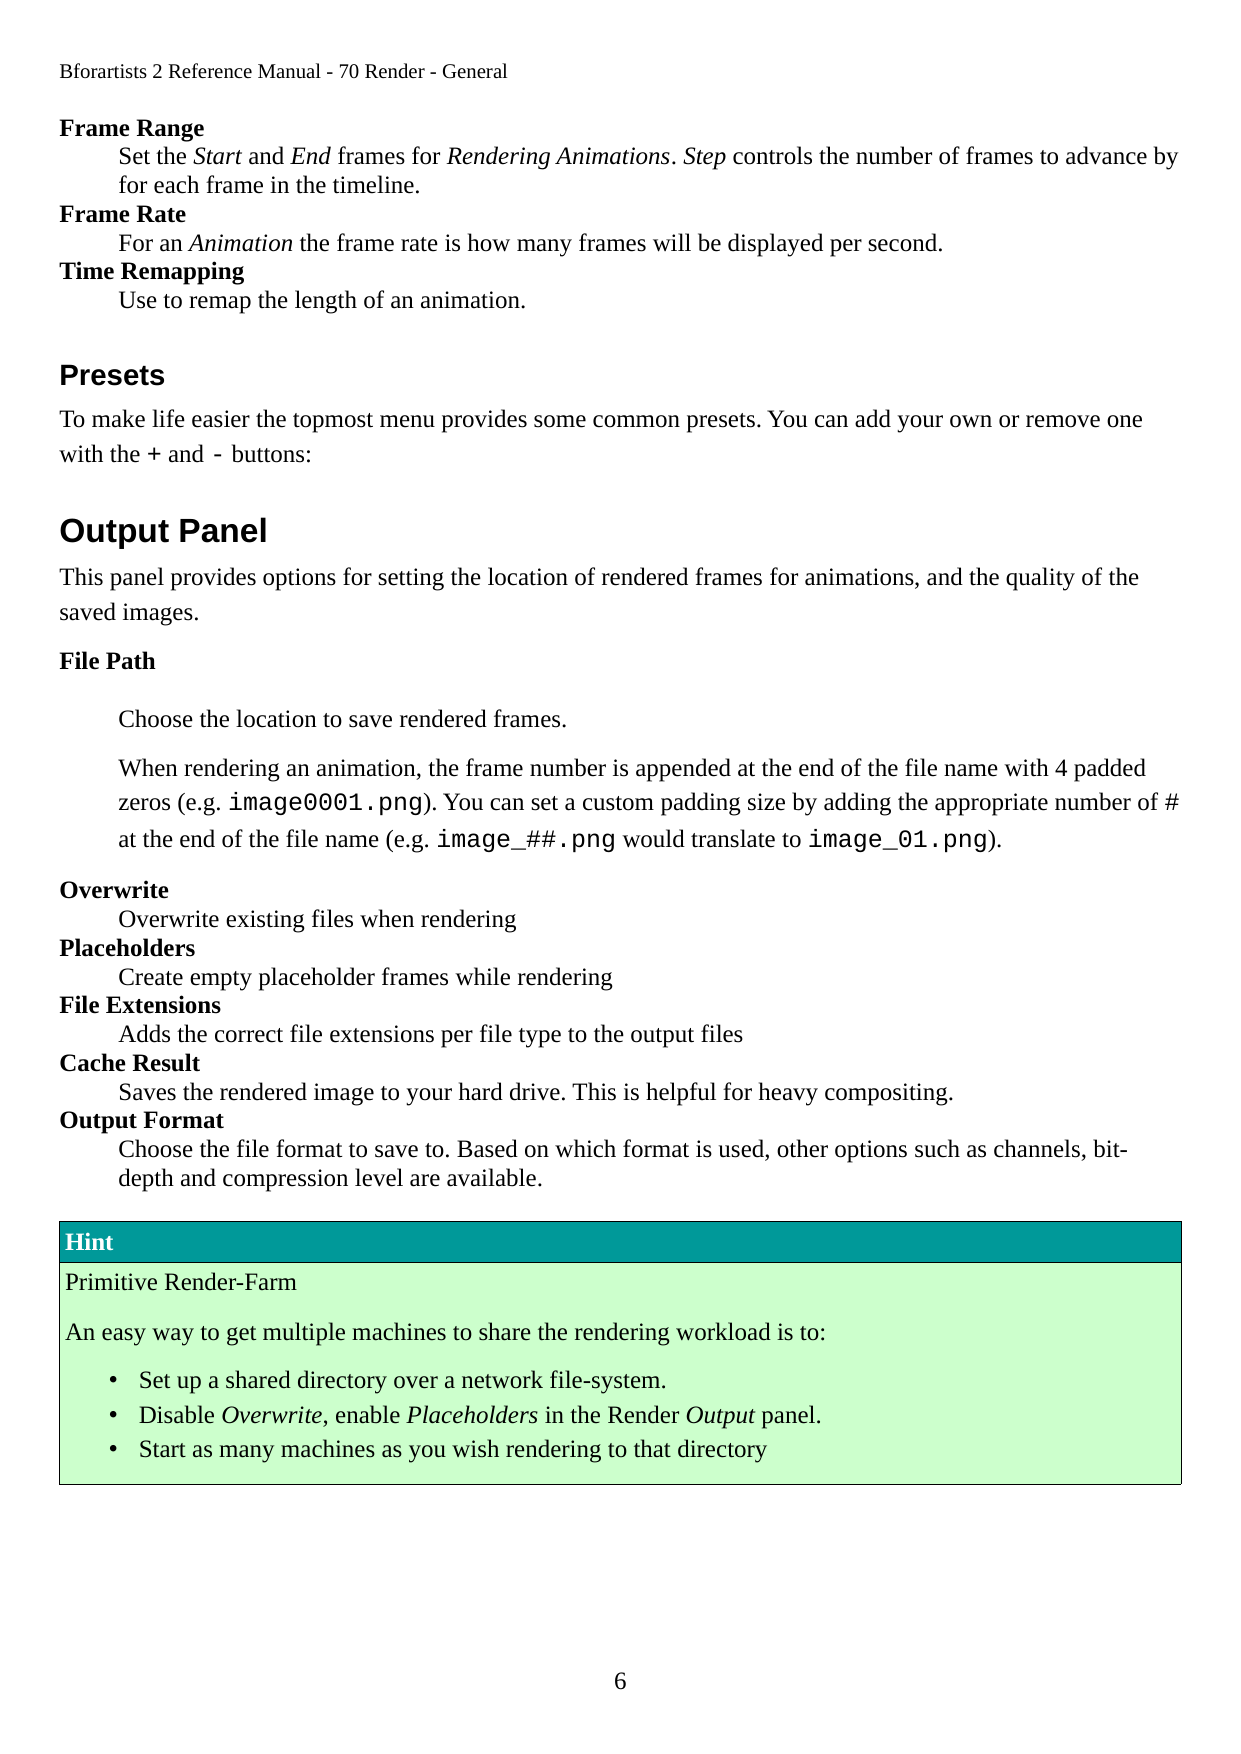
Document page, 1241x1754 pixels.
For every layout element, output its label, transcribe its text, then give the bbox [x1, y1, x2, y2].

subtitle Output Panel [59, 511, 1181, 550]
subtitle Output Format [59, 1106, 1181, 1134]
list Adds the correct file extensions per file type to the output files [118, 1019, 1181, 1048]
text When rendering an animation, the frame number is appended at the end of the file name with 4 padded zeros (e.g. image0001.png). You can set a custom padding size by adding the appropriate number of # at the end of the file name (e.g. image_##.png would translate to image_01.png). [118, 753, 1181, 855]
subtitle File Extensions [59, 991, 1181, 1019]
text This panel provides options for setting the location of rendered frames for animations, and the quality of the saved images. [59, 562, 1181, 625]
table_cell Primitive Render-Farm An easy way to get multiple machines to share the rendering workload is to: Set up a shared directory over a network file-system. Disable Overwrite, enable Placeholders in the Render Output panel. Start as many machines as you wish rendering to that directory [60, 1263, 1181, 1484]
subtitle Frame Range [59, 113, 1181, 141]
subtitle File Path [59, 646, 1181, 674]
subtitle Overwrite [59, 876, 1181, 904]
subtitle Time Remapping [59, 256, 1181, 285]
list Saves the rendered image to your hard drive. This is helpful for heavy compositing. [118, 1077, 1181, 1106]
subtitle Frame Rate [59, 199, 1181, 228]
text Choose the location to save rendered frames. [118, 704, 1181, 733]
text To make life easier the topmost menu provides some common presets. You can add your own or remove one with the + and - buttons: [59, 404, 1181, 469]
subtitle Placeholders [59, 933, 1181, 962]
subtitle Cache Result [59, 1048, 1181, 1077]
list Use to remap the length of an animation. [118, 285, 1181, 314]
list Choose the file format to save to. Based on which format is used, other options such as channels, bit-depth and compression level are available. [118, 1134, 1181, 1192]
table_header Hint [60, 1222, 1181, 1262]
list Overwrite existing files when rendering [118, 904, 1181, 933]
list Set the Start and End frames for Rendering Animations. Step controls the number of frames to advance by for each frame in the timeline. [118, 141, 1181, 199]
list Create empty placeholder frames while rendering [118, 962, 1181, 991]
list For an Animation the frame rate is how many frames will be displayed per second. [118, 228, 1181, 256]
subtitle Presets [59, 358, 1181, 392]
